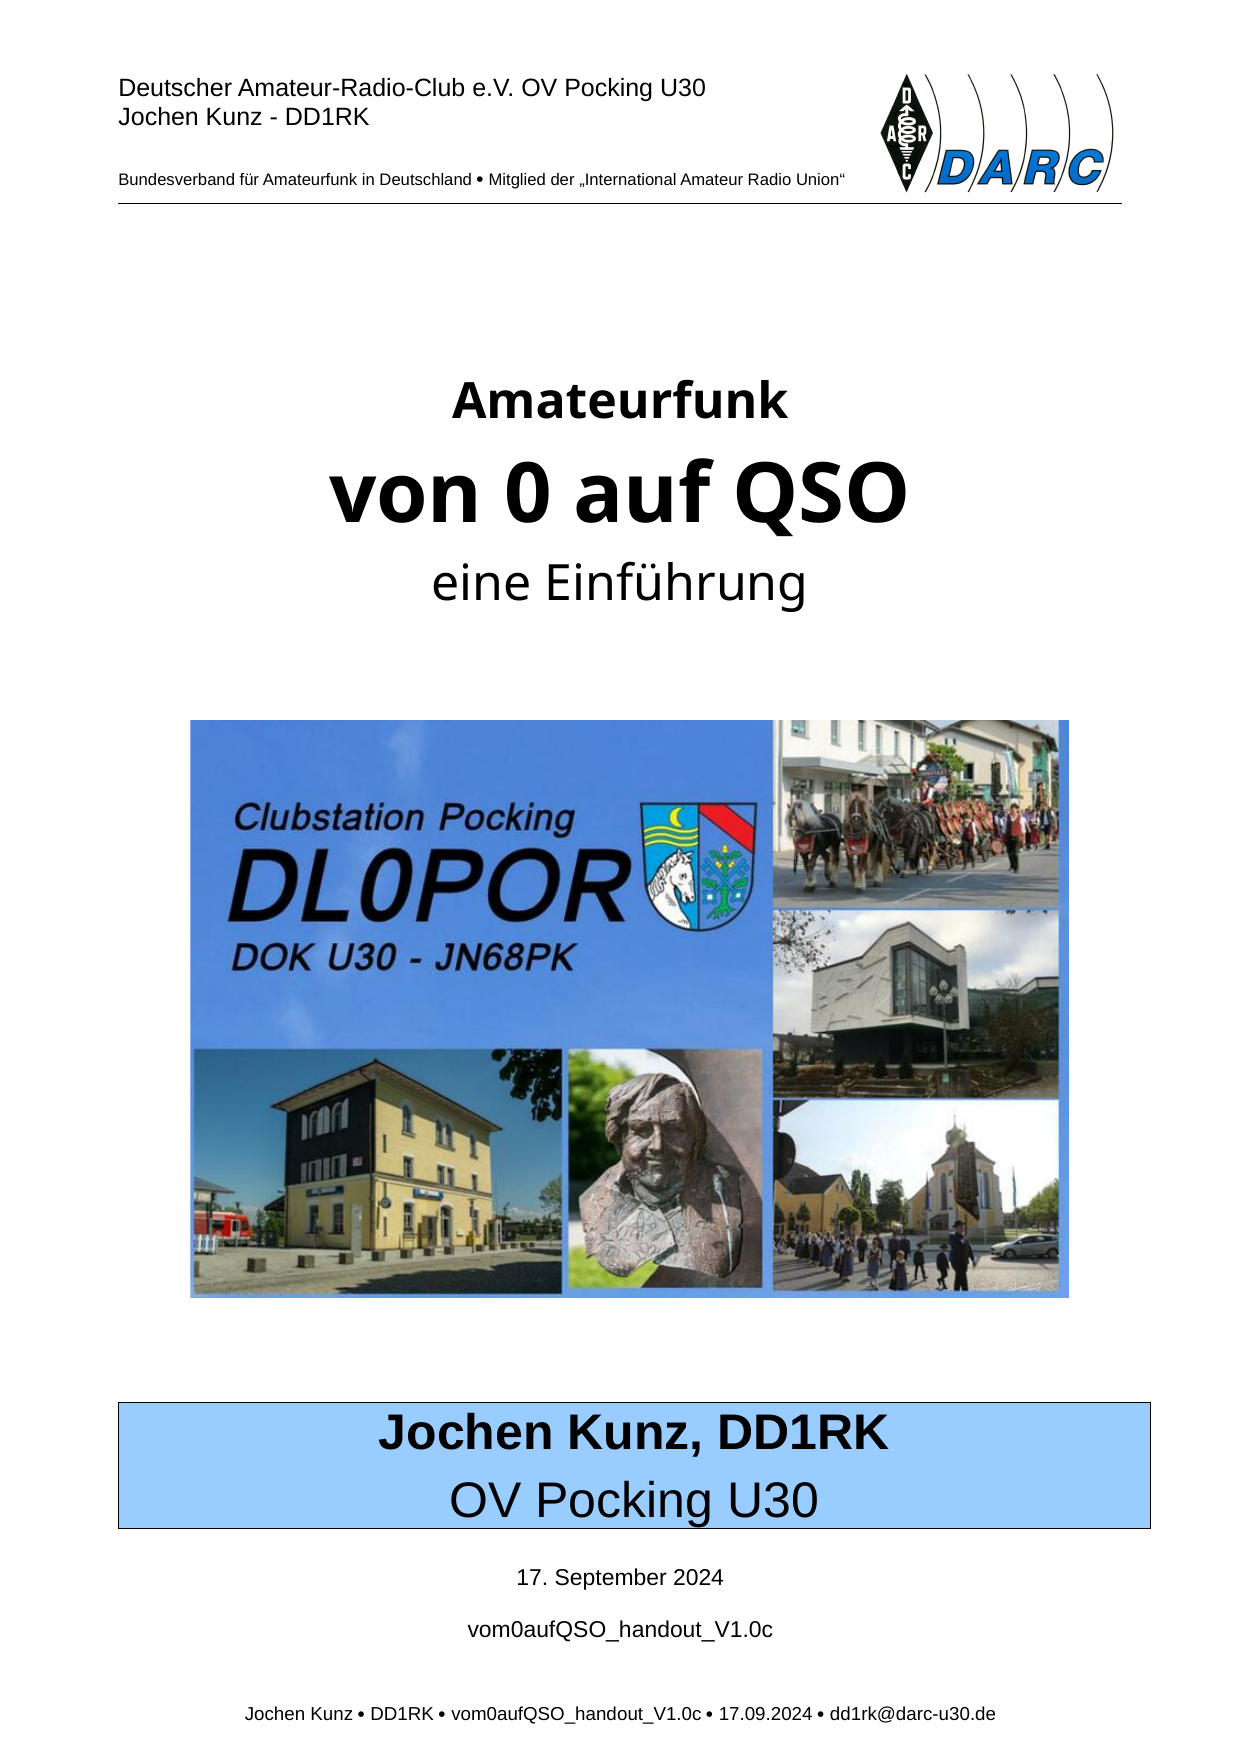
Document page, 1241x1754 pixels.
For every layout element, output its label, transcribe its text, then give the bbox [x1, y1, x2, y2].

title Amateurfunk [118, 365, 1122, 433]
picture [190, 720, 1069, 1298]
title eine Einführung [118, 547, 1122, 615]
text vom0aufQSO_handout_V1.0c [118, 1616, 1122, 1643]
text 17. September 2024 [118, 1564, 1122, 1590]
title von 0 auf QSO [118, 433, 1122, 547]
picture [879, 71, 1115, 197]
